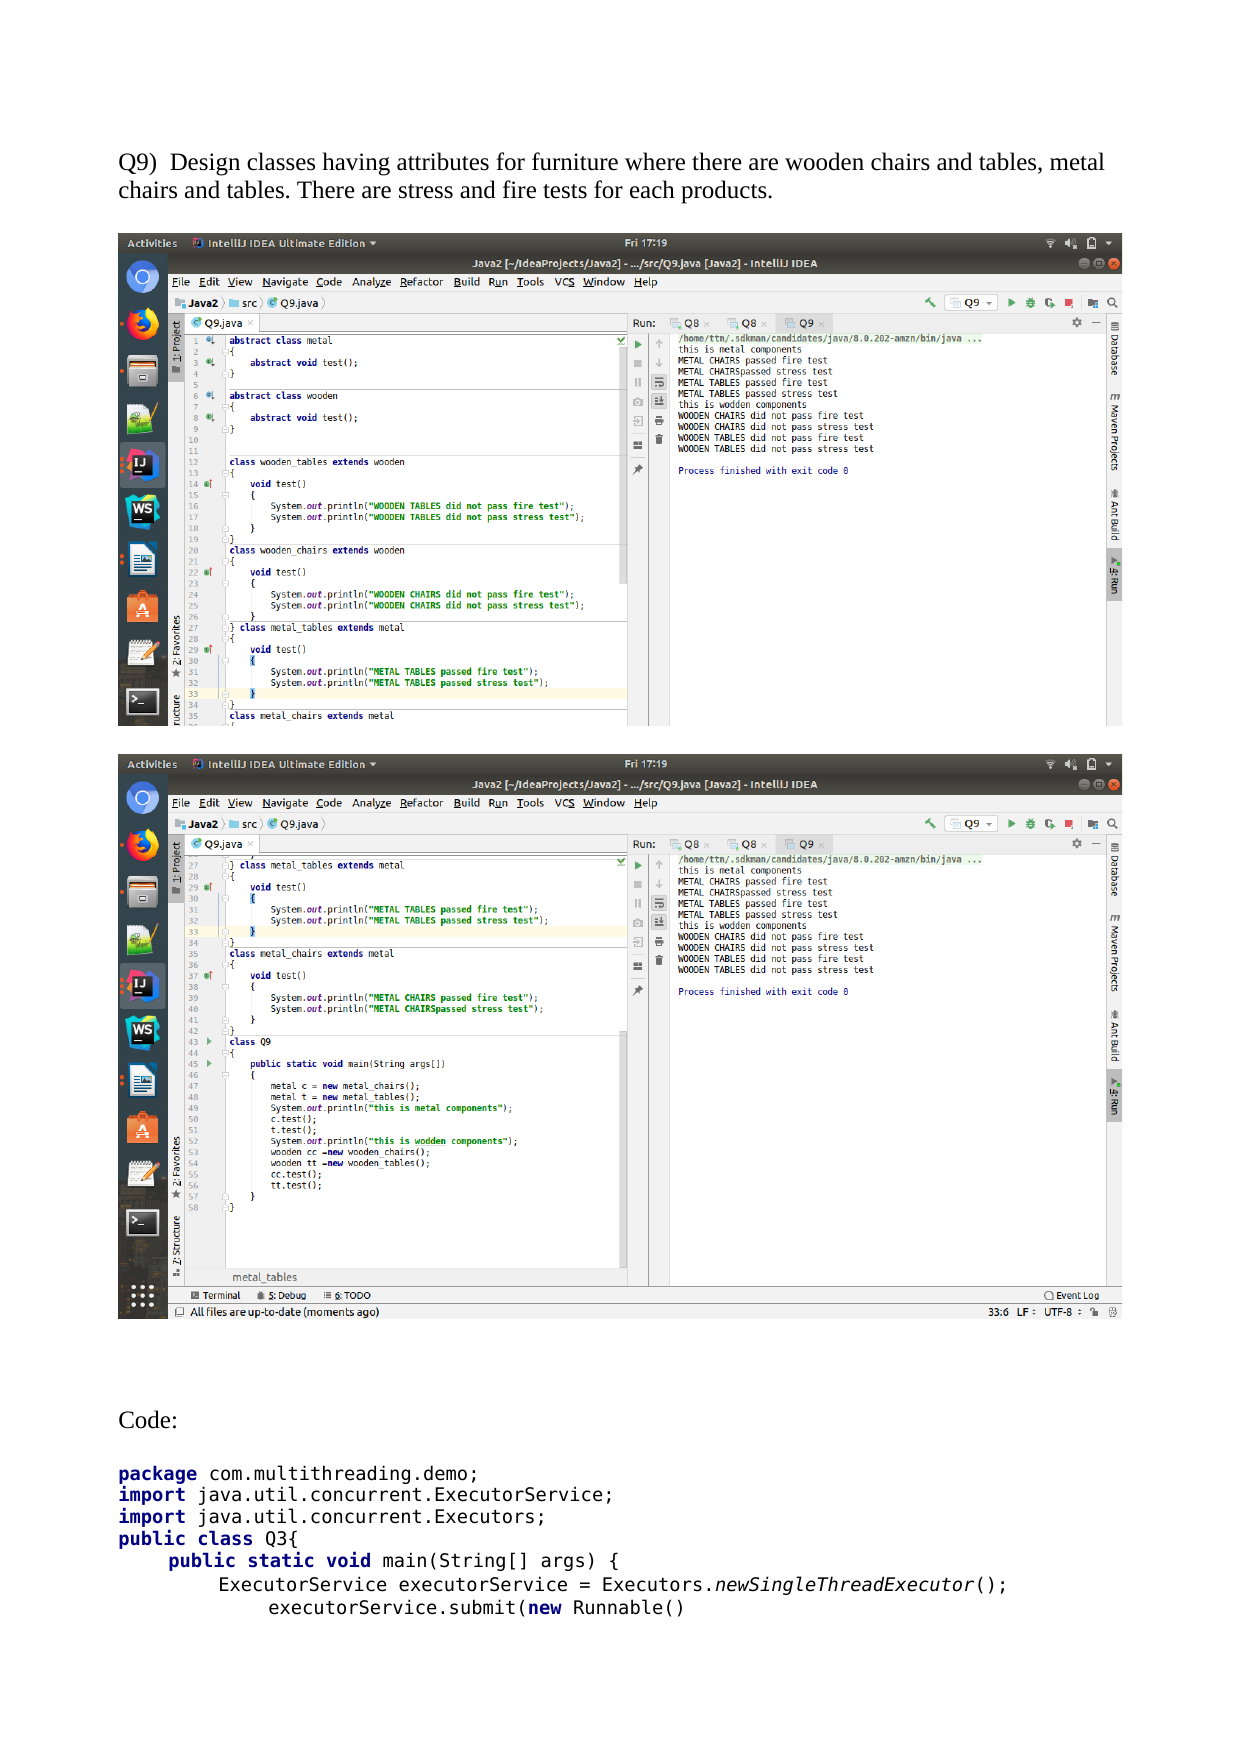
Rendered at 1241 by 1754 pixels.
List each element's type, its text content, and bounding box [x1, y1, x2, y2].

text Q9) Design classes having attributes for furniture where there are wooden chairs and tables, metal chairs and tables. There are stress and fire tests for each products. [118, 147, 1122, 204]
text public class Q3{ [118, 1528, 1122, 1550]
text Code: [118, 1405, 1122, 1434]
text import java.util.concurrent.Executors; [118, 1506, 1122, 1528]
text public static void main(String[] args) { [118, 1550, 1122, 1574]
text ExecutorService executorService = Executors.newSingleThreadExecutor(); [118, 1574, 1122, 1597]
picture [118, 754, 1123, 1319]
text executorService.submit(new Runnable() [118, 1597, 1122, 1621]
picture [118, 233, 1123, 726]
text package com.multithreading.demo; [118, 1463, 1122, 1484]
text import java.util.concurrent.ExecutorService; [118, 1484, 1122, 1506]
